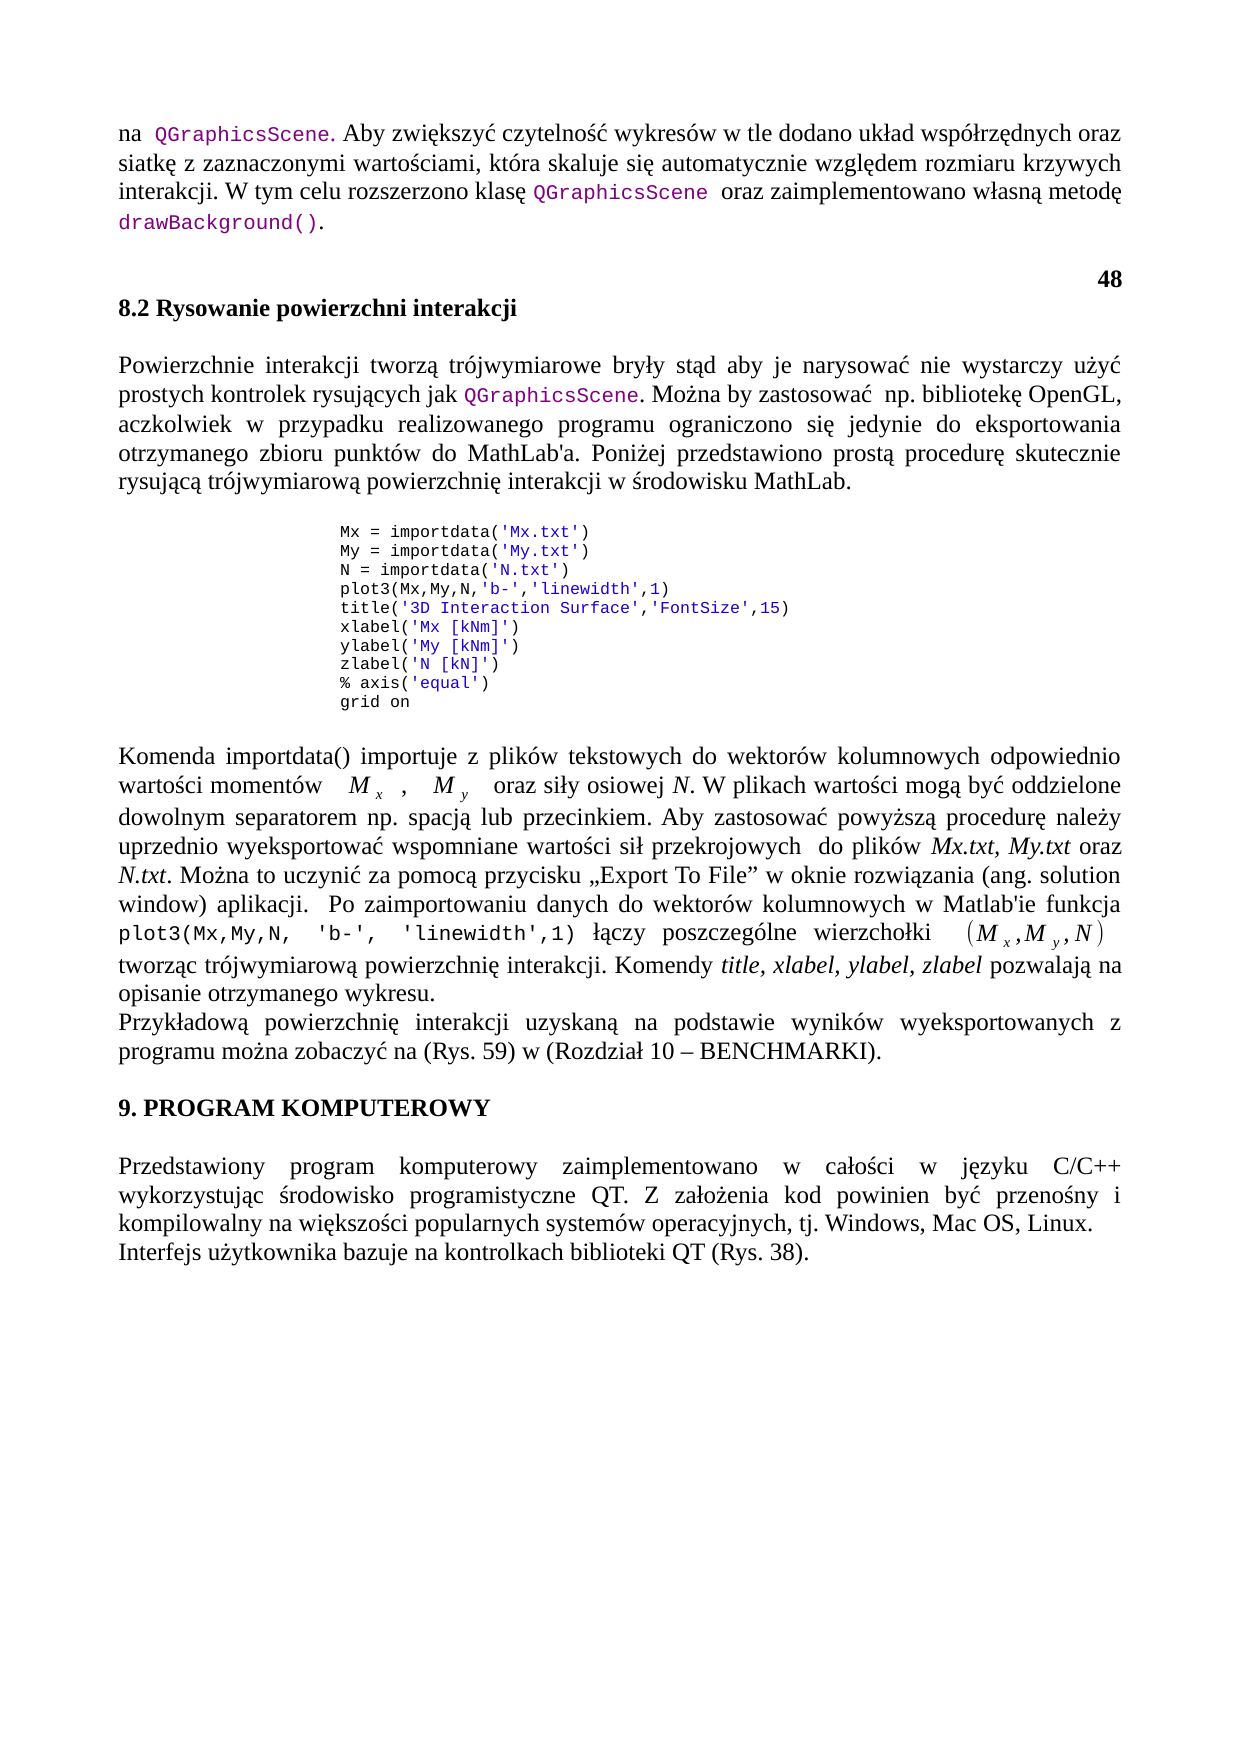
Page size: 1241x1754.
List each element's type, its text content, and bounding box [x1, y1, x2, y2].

text Mx = importdata('Mx.txt') [340, 524, 1122, 543]
text % axis('equal') [340, 675, 1122, 694]
text Interfejs użytkownika bazuje na kontrolkach biblioteki QT (Rys. 38). [118, 1237, 1122, 1266]
text grid on [340, 694, 1122, 712]
text My = importdata('My.txt') [340, 543, 1122, 562]
text ylabel('My [kNm]') [340, 637, 1122, 656]
text N = importdata('N.txt') [340, 562, 1122, 581]
text Przedstawiony program komputerowy zaimplementowano w całości w języku C/C++ wykorzystując środowisko programistyczne QT. Z założenia kod powinien być przenośny i kompilowalny na większości popularnych systemów operacyjnych, tj. Windows, Mac OS, Linux. [118, 1151, 1122, 1237]
text zlabel('N [kN]') [340, 656, 1122, 675]
text title('3D Interaction Surface','FontSize',15) [340, 599, 1122, 618]
text Powierzchnie interakcji tworzą trójwymiarowe bryły stąd aby je narysować nie wystarczy użyć prostych kontrolek rysujących jak QGraphicsScene. Można by zastosować np. bibliotekę OpenGL, aczkolwiek w przypadku realizowanego programu ograniczono się jedynie do eksportowania otrzymanego zbioru punktów do MathLab'a. Poniżej przedstawiono prostą procedurę skutecznie rysującą trójwymiarową powierzchnię interakcji w środowisku MathLab. [118, 351, 1122, 495]
text 47 [118, 264, 1122, 293]
text Przykładową powierzchnię interakcji uzyskaną na podstawie wyników wyeksportowanych z programu można zobaczyć na (Rys. 59) w (Rozdział 10 – BENCHMARKI). [118, 1007, 1122, 1065]
text plot3(Mx,My,N,'b-','linewidth',1) [340, 581, 1122, 599]
text xlabel('Mx [kNm]') [340, 618, 1122, 637]
list 9. PROGRAM KOMPUTEROWY [118, 1093, 1122, 1122]
text W celu zobrazowania otrzymanego zbioru wierzchołków należy go uprzednio odpowiednio posortować. W klasie SectionSolver zdefiniowano cztery metody sortujące kontener QList<Vertex3D *> o nazwie sortVerticesByXXX(), gdzie za XXX można podstawić . Sortowanie wierzchołków względem N umożliwia narysowanie krzywych interakcji , sortowanie względem krzywych , sortowanie względem krzywych i w końcu sortowanie względem krzywych . jest tutaj momentem wypadkowym momentów , natomiast to kąt jego nachylenia w płaszczyźnie względem dodatniej osi . Metody sortujące wykorzystują wbudowaną funkcję qSort(), która jako ostatni argument pobiera obiekt funkcyjny definiujący sposób porównywania sortowanych elementów. Łącznie zdefiniowano osiem komparatorów Vertex3DComparatorByXXX w klasie Vertex3D. Program realizuje rysowanie wykresów krzywych interakcji w osobnym okienku SolutionWindow za pośrednictwem zdefiniowanych w tej klasie metod np. SolutionWindow::drawInteractionCurveMxMyForN(int N). Metoda ta pobiera jako jedyny argument wartość siły osiowej N dla której ma zostać narysowana krzywa interakcji. Ze względu na stosunkowo dużą nierównomierność rozkładu punktów w przestrzeni w przypadku stosowania sterowania () (Rozdział 2.3) liczba otrzymywanych wierzchołków dla pojedynczej wartości siły osiowej N jest z reguły niewystarczająca. W celu rozwiązania tej niedogodności zaleca się zbierać punkty z przedziału , gdzie zmienną X należy dobrać w zależności od potrzeb. Innym sposobem byłoby zastosowanie bardziej zaawansowanego algorytmu z użyciem przeszukiwania Brent'a (Rozdział 2.3). Posortowane i wybrane w ten sposób wierzchołki są następnie agregowane w obiekcie QPolygonF i rysowane z na QGraphicsScene. Aby zwiększyć czytelność wykresów w tle dodano układ współrzędnych oraz siatkę z zaznaczonymi wartościami, która skaluje się automatycznie względem rozmiaru krzywych interakcji. W tym celu rozszerzono klasę QGraphicsScene oraz zaimplementowano własną metodę drawBackground(). [118, 118, 1122, 236]
text 8.2 Rysowanie powierzchni interakcji [118, 293, 1122, 322]
text Komenda importdata() importuje z plików tekstowych do wektorów kolumnowych odpowiednio wartości momentów , oraz siły osiowej N. W plikach wartości mogą być oddzielone dowolnym separatorem np. spacją lub przecinkiem. Aby zastosować powyższą procedurę należy uprzednio wyeksportować wspomniane wartości sił przekrojowych do plików Mx.txt, My.txt oraz N.txt. Można to uczynić za pomocą przycisku „Export To File” w oknie rozwiązania (ang. solution window) aplikacji. Po zaimportowaniu danych do wektorów kolumnowych w Matlab'ie funkcja plot3(Mx,My,N, 'b-', 'linewidth',1) łączy poszczególne wierzchołki tworząc trójwymiarową powierzchnię interakcji. Komendy title, xlabel, ylabel, zlabel pozwalają na opisanie otrzymanego wykresu. [118, 741, 1122, 1007]
